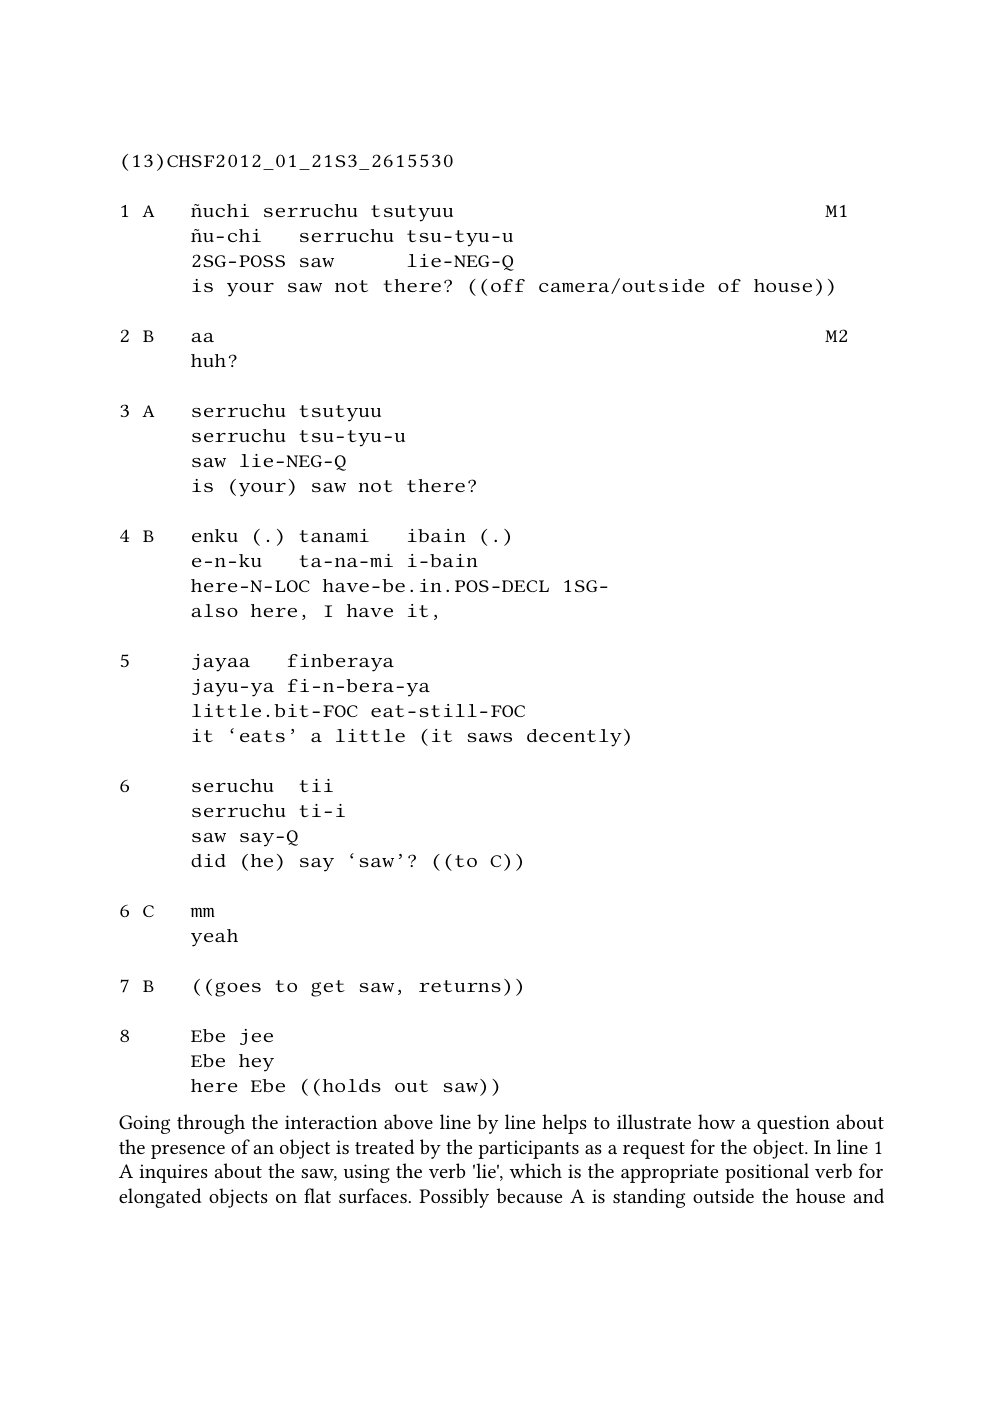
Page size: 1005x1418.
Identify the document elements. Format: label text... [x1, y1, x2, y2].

text Going through the interaction above line by line helps to illustrate how a question about the presence of an object is treated by the participants as a request for the object. In line 1 A inquires about the saw, using the verb 'lie', which is the appropriate positional verb for elongated objects on flat surfaces. Possibly because A is standing outside the house and [118, 1109, 886, 1209]
list CHSF2012_01_21S3_2615530 1 A ñuchi serruchu tsutyuu M1 ñu-chi serruchu tsu-tyu-u 2SG-POSS saw lie-NEG-Q is your saw not there? ((off camera/outside of house)) 2 B aa M2 huh? 3 A serruchu tsutyuu serruchu tsu-tyu-u saw lie-NEG-Q is (your) saw not there? 4 B enku (.) tanami ibain (.) e-n-ku ta-na-mi i-bain here-N-LOC have-be.in.POS-DECL 1SG- also here, I have it, 5 jayaa finberaya jayu-ya fi-n-bera-ya little.bit-FOC eat-still-FOC it ‘eats’ a little (it saws decently) 6 seruchu tii serruchu ti-i saw say-Q did (he) say ‘saw’? ((to C)) 6 C mm yeah 7 B ((goes to get saw, returns)) 8 Ebe jee Ebe hey here Ebe ((holds out saw)) [118, 147, 886, 1097]
